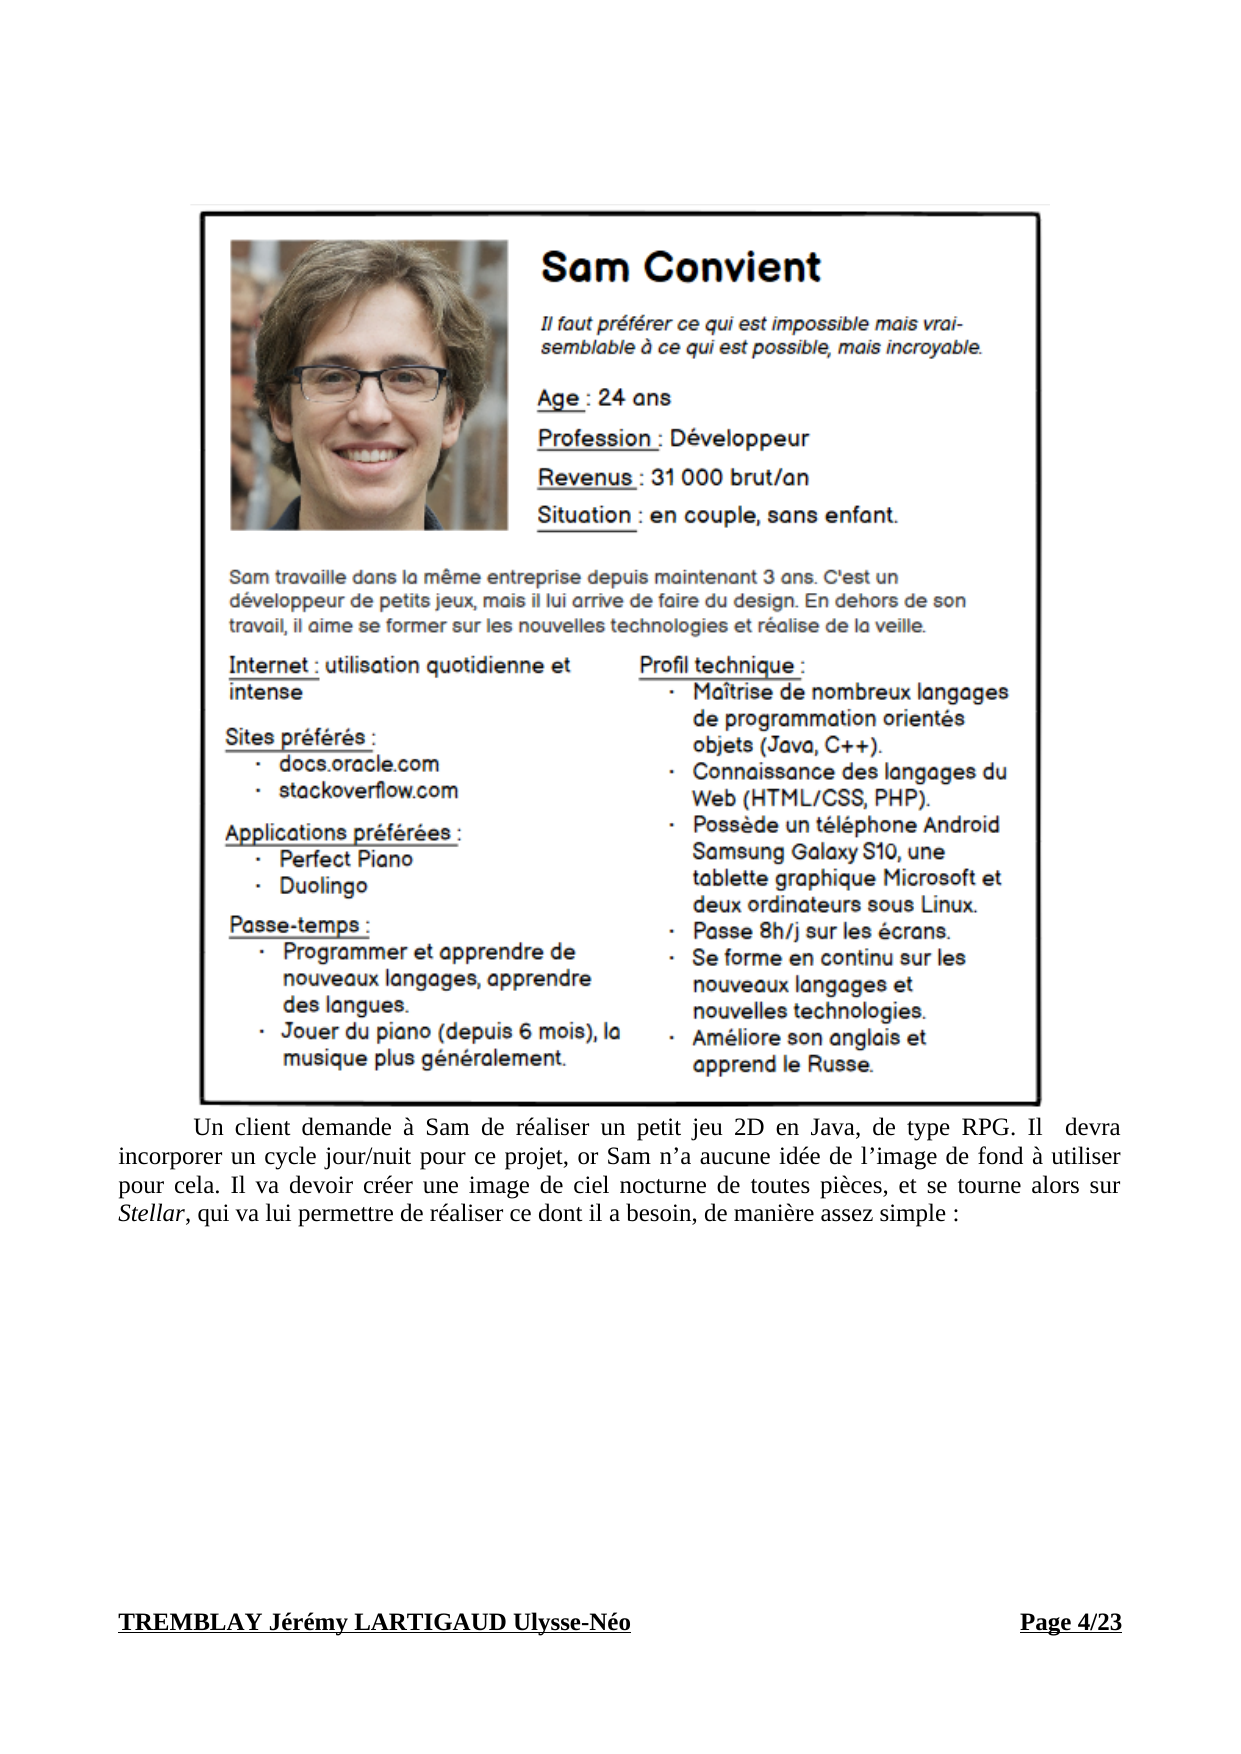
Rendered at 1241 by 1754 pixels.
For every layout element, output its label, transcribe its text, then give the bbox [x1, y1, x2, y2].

text Un client demande à Sam de réaliser un petit jeu 2D en Java, de type RPG. Il devra incorporer un cycle jour/nuit pour ce projet, or Sam n’a aucune idée de l’image de fond à utiliser pour cela. Il va devoir créer une image de ciel nocturne de toutes pièces, et se tourne alors sur Stellar, qui va lui permettre de réaliser ce dont il a besoin, de manière assez simple : [118, 233, 1122, 1227]
picture [190, 204, 1050, 1113]
